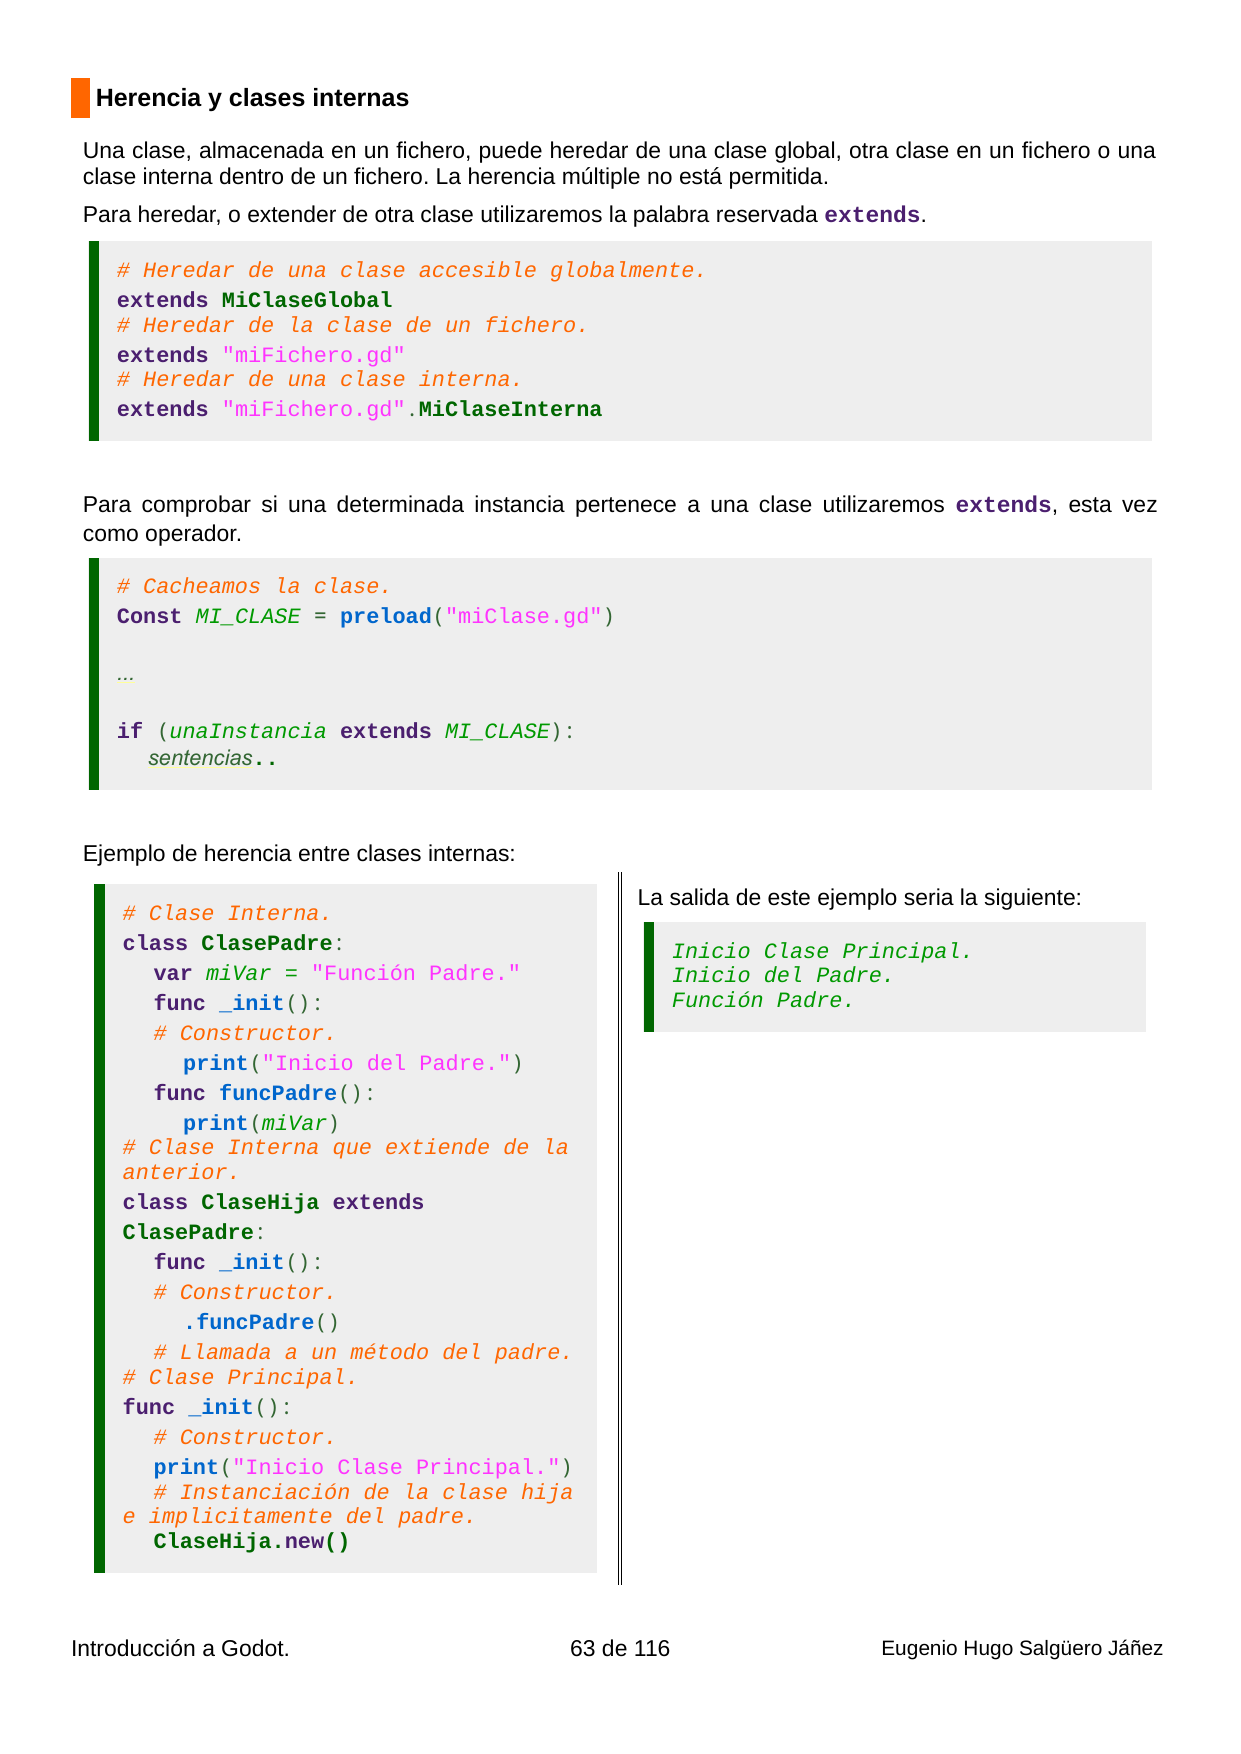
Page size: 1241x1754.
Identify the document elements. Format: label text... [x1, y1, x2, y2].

text Para heredar, o extender de otra clase utilizaremos la palabra reservada extends. [83, 201, 1158, 229]
text # Cacheamos la clase. [99, 558, 1152, 600]
text extends "miFichero.gd".MiClaseInterna [99, 393, 1152, 441]
table_header # Clase Interna. class ClasePadre: var miVar = "Función Padre." func _init(): # Constructor. print("Inicio del Padre.") func funcPadre(): print(miVar) # Clase Interna que extiende de la anterior. class ClaseHija extends ClasePadre: func _init(): # Constructor. .funcPadre() # Llamada a un método del padre. # Clase Principal. func _init(): # Constructor. print("Inicio Clase Principal.") # Instanciación de la clase hija e implicitamente del padre. ClaseHija.new() [71, 872, 618, 1584]
subtitle Herencia y clases internas [71, 77, 1169, 118]
text extends MiClaseGlobal [99, 284, 1152, 314]
text if (unaInstancia extends MI_CLASE): [99, 715, 1152, 745]
text # Heredar de la clase de un fichero. [99, 314, 1152, 339]
text Para comprobar si una determinada instancia pertenece a una clase utilizaremos extends, esta vez como operador. [83, 491, 1158, 546]
text extends "miFichero.gd" [99, 339, 1152, 369]
text Ejemplo de herencia entre clases internas: [83, 840, 1158, 866]
text Una clase, almacenada en un fichero, puede heredar de una clase global, otra clase en un fichero o una clase interna dentro de un fichero. La herencia múltiple no está permitida. [83, 137, 1158, 189]
text # Heredar de una clase interna. [99, 369, 1152, 393]
table_header La salida de este ejemplo seria la siguiente: Inicio Clase Principal. Inicio del Padre. Función Padre. [622, 872, 1169, 1584]
text sentencias.. [99, 745, 1152, 790]
text ... [99, 660, 1152, 685]
text Const MI_CLASE = preload("miClase.gd") [99, 600, 1152, 630]
text # Heredar de una clase accesible globalmente. [99, 241, 1152, 284]
